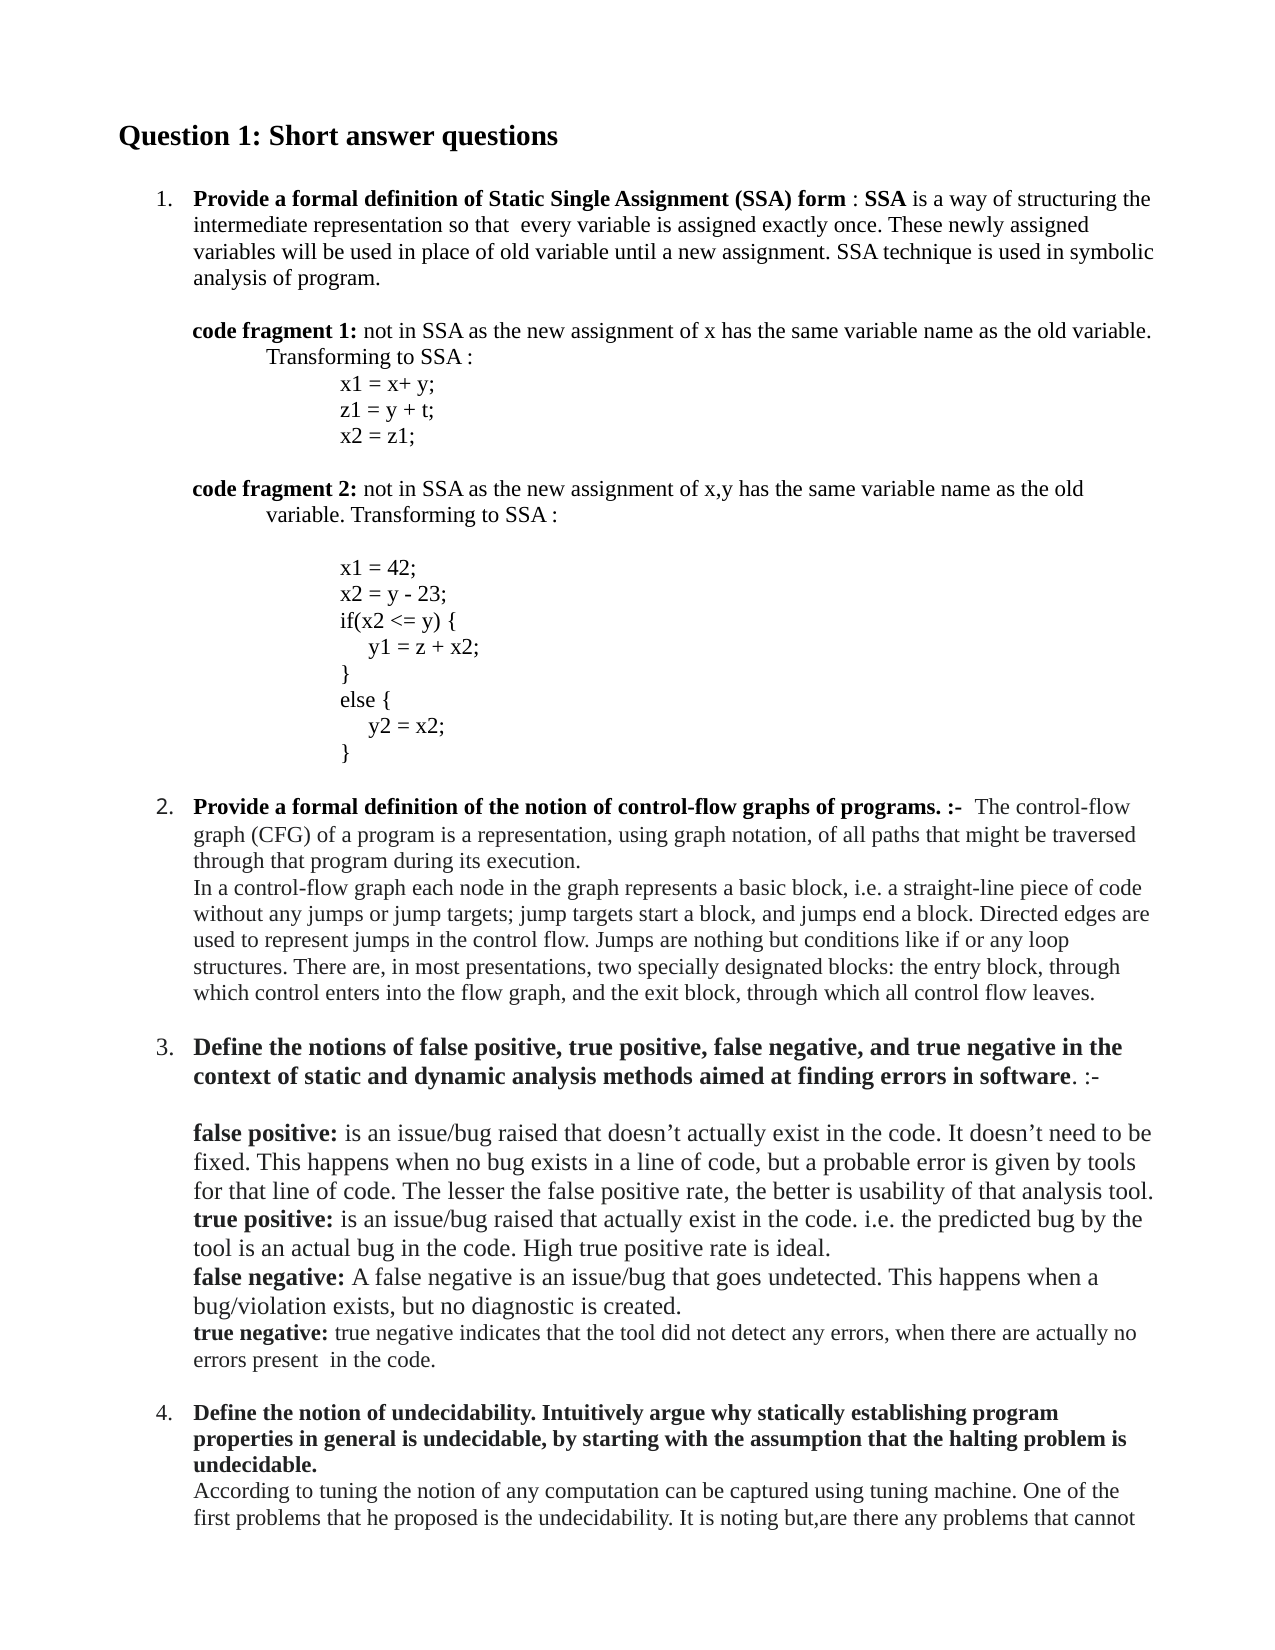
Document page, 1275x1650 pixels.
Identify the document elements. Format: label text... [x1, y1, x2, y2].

list intermediate representation so that every variable is assigned exactly once. These newly assigned variables will be used in place of old variable until a new assignment. SSA technique is used in symbolic analysis of program. [156, 212, 1157, 291]
text y1 = z + x2; [118, 633, 1157, 659]
text if(x2 <= y) { [118, 607, 1157, 633]
text Transforming to SSA : [118, 343, 1157, 370]
text x1 = 42; [118, 554, 1157, 581]
text } [118, 739, 1157, 765]
text else { [118, 686, 1157, 712]
text y2 = x2; [118, 712, 1157, 739]
text x1 = x+ y; [118, 370, 1157, 396]
list Define the notion of undecidability. Intuitively argue why statically establishing program properties in general is undecidable, by starting with the assumption that the halting problem is undecidable. According to tuning the notion of any computation can be captured using tuning machine. One of the first problems that he proposed is the undecidability. It is noting but,are there any problems that cannot [156, 1398, 1157, 1530]
text Question 1: Short answer questions [118, 118, 1157, 152]
text x2 = y - 23; [118, 581, 1157, 607]
list Provide a formal definition of Static Single Assignment (SSA) form : SSA is a way of structuring the [156, 185, 1157, 212]
list true negative: true negative indicates that the tool did not detect any errors, when there are actually no errors present in the code. [156, 1319, 1157, 1398]
text } [118, 659, 1157, 686]
text code fragment 1: not in SSA as the new assignment of x has the same variable name as the old variable. [118, 317, 1157, 343]
text code fragment 2: not in SSA as the new assignment of x,y has the same variable name as the old variable. Transforming to SSA : [118, 475, 1157, 528]
list Provide a formal definition of the notion of control-flow graphs of programs. :- The control-flow graph (CFG) of a program is a representation, using graph notation, of all paths that might be traversed through that program during its execution. In a control-flow graph each node in the graph represents a basic block, i.e. a straight-line piece of code without any jumps or jump targets; jump targets start a block, and jumps end a block. Directed edges are used to represent jumps in the control flow. Jumps are nothing but conditions like if or any loop structures. There are, in most presentations, two specially designated blocks: the entry block, through which control enters into the flow graph, and the exit block, through which all control flow leaves. [156, 791, 1157, 1032]
list Define the notions of false positive, true positive, false negative, and true negative in the context of static and dynamic analysis methods aimed at finding errors in software. :- false positive: is an issue/bug raised that doesn’t actually exist in the code. It doesn’t need to be fixed. This happens when no bug exists in a line of code, but a probable error is given by tools for that line of code. The lesser the false positive rate, the better is usability of that analysis tool. true positive: is an issue/bug raised that actually exist in the code. i.e. the predicted bug by the tool is an actual bug in the code. High true positive rate is ideal. false negative: A false negative is an issue/bug that goes undetected. This happens when a bug/violation exists, but no diagnostic is created. [156, 1032, 1157, 1319]
text x2 = z1; [118, 422, 1157, 449]
text z1 = y + t; [118, 396, 1157, 422]
